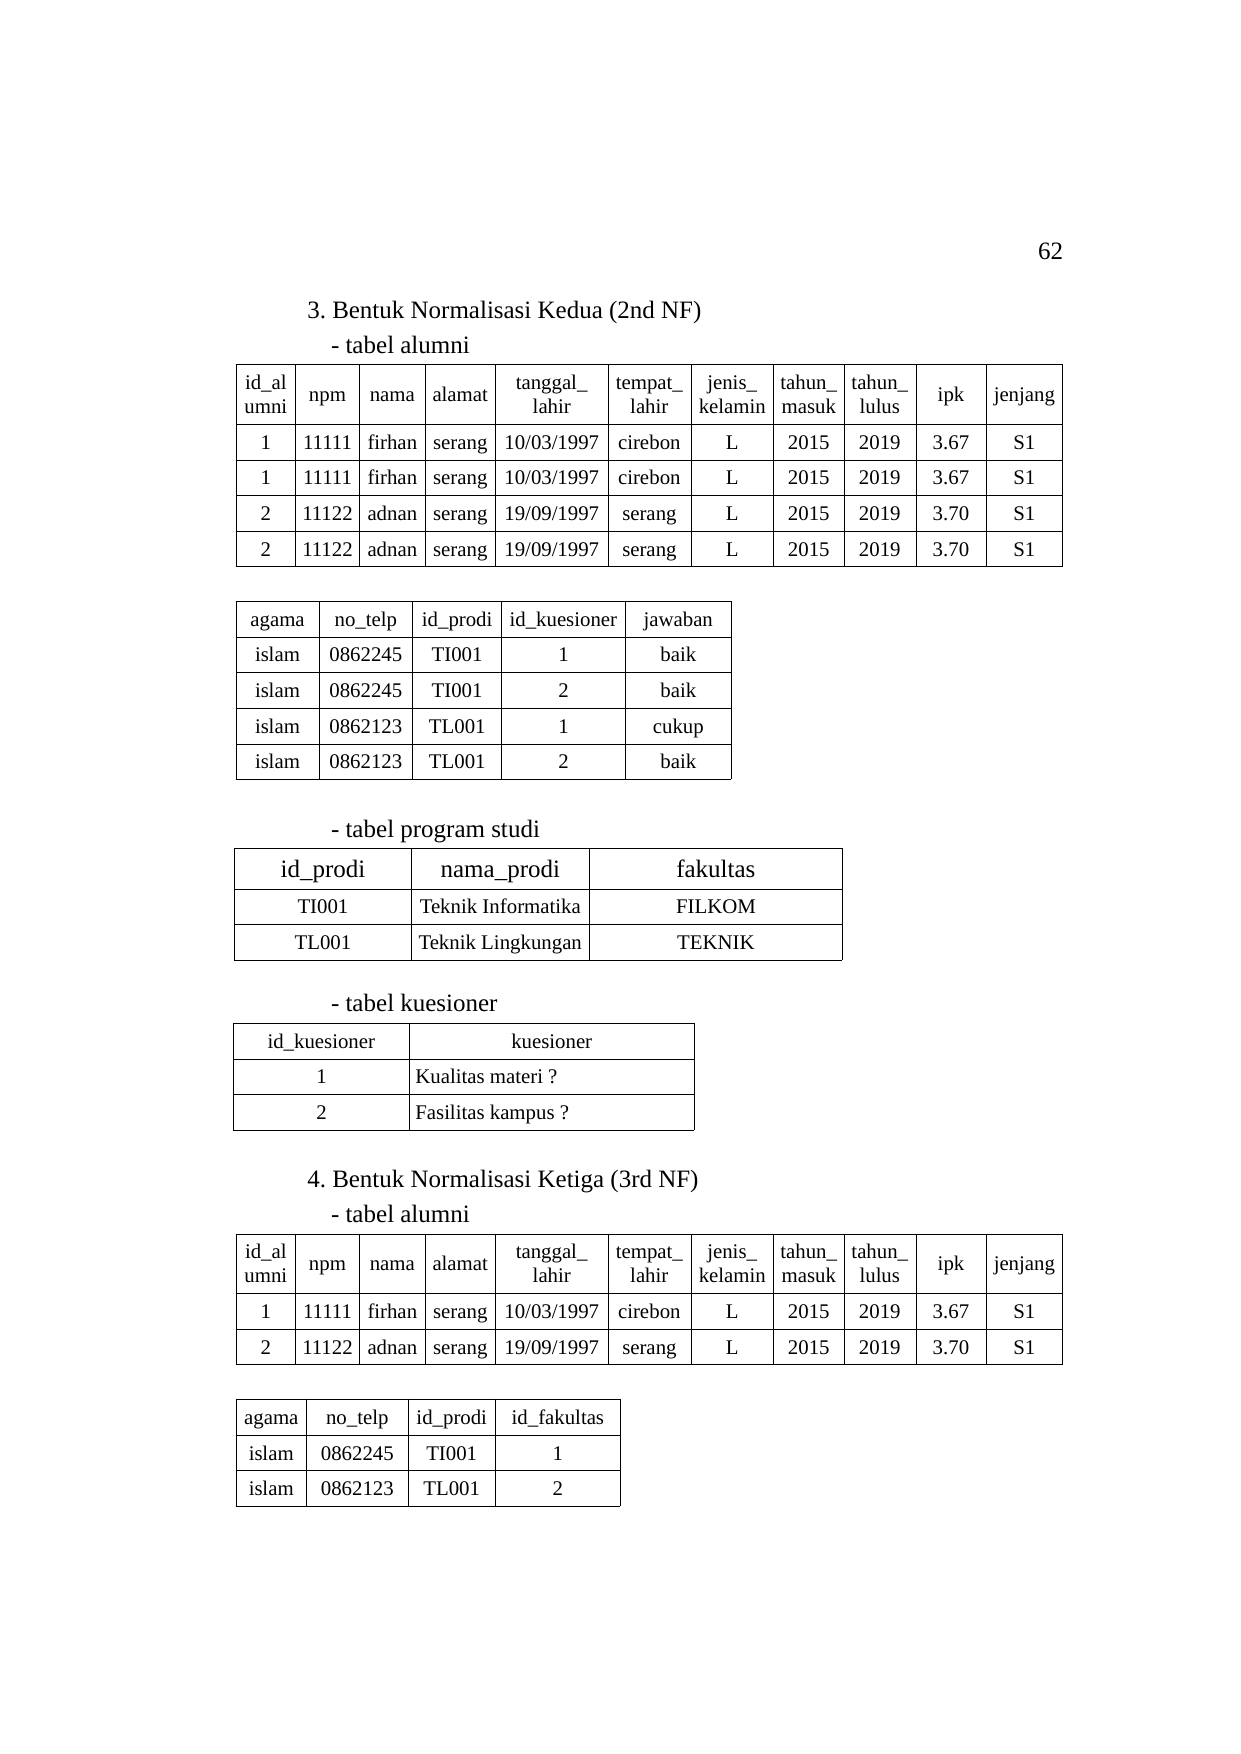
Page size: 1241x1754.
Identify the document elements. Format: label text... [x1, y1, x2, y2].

table_cell 2015 [774, 1294, 844, 1329]
table_cell S1 [987, 532, 1062, 566]
table_cell 2019 [845, 1330, 916, 1364]
table_header tempat_ lahir [609, 365, 691, 424]
table_cell 11122 [296, 532, 359, 566]
table_header nama_prodi [412, 849, 589, 888]
table_cell serang [609, 532, 691, 566]
table_header fakultas [590, 849, 842, 888]
table_cell 10/03/1997 [496, 425, 608, 459]
table_cell firhan [360, 461, 425, 495]
table_header alamat [426, 365, 495, 424]
table_cell TL001 [413, 745, 501, 779]
table_cell 0862123 [320, 745, 412, 779]
table_cell serang [426, 496, 495, 531]
table_cell firhan [360, 425, 425, 459]
table_cell L [692, 1330, 773, 1364]
table_cell TI001 [413, 638, 501, 672]
table_cell 1 [496, 1436, 620, 1470]
table_header id_fakultas [496, 1400, 620, 1434]
table_header tahun_lulus [845, 365, 916, 424]
table_header id_prodi [235, 849, 411, 888]
table_cell Teknik Lingkungan [412, 925, 589, 960]
table_cell 19/09/1997 [496, 1330, 608, 1364]
table_header jawaban [626, 602, 731, 637]
table_cell cirebon [609, 461, 691, 495]
table_cell S1 [987, 425, 1062, 459]
table_cell baik [626, 745, 731, 779]
table_cell L [692, 425, 773, 459]
table_header tahun_lulus [845, 1235, 916, 1293]
table_cell 2 [496, 1471, 620, 1506]
table_cell 2019 [845, 461, 916, 495]
table_cell 1 [234, 1060, 409, 1094]
text - tabel kuesioner [331, 988, 1063, 1017]
table_header ipk [917, 1235, 986, 1293]
table_cell firhan [360, 1294, 425, 1329]
table_cell cirebon [609, 1294, 691, 1329]
table_header agama [237, 1400, 306, 1434]
table_cell 2 [237, 496, 295, 531]
table_header tahun_masuk [774, 1235, 844, 1293]
table_cell 19/09/1997 [496, 532, 608, 566]
table_cell S1 [987, 1330, 1062, 1364]
table_cell 2019 [845, 425, 916, 459]
table_cell serang [609, 496, 691, 531]
table_header no_telp [307, 1400, 408, 1434]
table_header no_telp [320, 602, 412, 637]
table_cell TL001 [413, 709, 501, 743]
table_cell TI001 [409, 1436, 495, 1470]
table_cell cirebon [609, 425, 691, 459]
table_cell 1 [502, 638, 625, 672]
table_cell L [692, 532, 773, 566]
table_cell L [692, 496, 773, 531]
text 3. Bentuk Normalisasi Kedua (2nd NF) [307, 295, 1063, 324]
table_cell 10/03/1997 [496, 1294, 608, 1329]
table_cell 1 [237, 461, 295, 495]
table_cell serang [426, 425, 495, 459]
table_header jenis_ kelamin [692, 365, 773, 424]
table_cell Kualitas materi ? [410, 1060, 694, 1094]
table_header ipk [917, 365, 986, 424]
table_header nama [360, 1235, 425, 1293]
table_cell S1 [987, 496, 1062, 531]
table_cell baik [626, 638, 731, 672]
table_cell TI001 [413, 673, 501, 708]
table_cell islam [237, 638, 319, 672]
text - tabel alumni [331, 330, 1063, 358]
table_cell 2015 [774, 1330, 844, 1364]
table_cell 11111 [296, 461, 359, 495]
table_header jenjang [987, 365, 1062, 424]
table_cell serang [609, 1330, 691, 1364]
table_cell islam [237, 673, 319, 708]
table_cell 1 [237, 1294, 295, 1329]
table_header npm [296, 365, 359, 424]
table_cell 3.67 [917, 425, 986, 459]
table_cell Teknik Informatika [412, 890, 589, 924]
table_cell adnan [360, 1330, 425, 1364]
table_cell baik [626, 673, 731, 708]
table_cell 3.70 [917, 532, 986, 566]
table_cell 0862123 [320, 709, 412, 743]
table_cell 0862245 [320, 673, 412, 708]
table_header id_kuesioner [502, 602, 625, 637]
table_cell islam [237, 1471, 306, 1506]
table_header npm [296, 1235, 359, 1293]
table_cell FILKOM [590, 890, 842, 924]
table_header jenjang [987, 1235, 1062, 1293]
table_cell cukup [626, 709, 731, 743]
table_header alamat [426, 1235, 495, 1293]
table_cell TL001 [409, 1471, 495, 1506]
table_cell serang [426, 532, 495, 566]
table_cell serang [426, 461, 495, 495]
table_header tahun_masuk [774, 365, 844, 424]
table_cell islam [237, 1436, 306, 1470]
table_cell 11111 [296, 1294, 359, 1329]
table_cell TEKNIK [590, 925, 842, 960]
table_cell adnan [360, 532, 425, 566]
table_cell 11122 [296, 496, 359, 531]
table_cell 2 [234, 1095, 409, 1130]
table_cell Fasilitas kampus ? [410, 1095, 694, 1130]
table_header jenis_ kelamin [692, 1235, 773, 1293]
table_cell S1 [987, 461, 1062, 495]
table_cell 2 [237, 532, 295, 566]
table_cell islam [237, 709, 319, 743]
table_cell 3.67 [917, 1294, 986, 1329]
text 4. Bentuk Normalisasi Ketiga (3rd NF) [307, 1164, 1063, 1193]
table_cell 2015 [774, 496, 844, 531]
table_cell S1 [987, 1294, 1062, 1329]
table_header kuesioner [410, 1024, 694, 1059]
table_header tanggal_ lahir [496, 1235, 608, 1293]
table_header tempat_ lahir [609, 1235, 691, 1293]
table_cell 2019 [845, 1294, 916, 1329]
table_cell 19/09/1997 [496, 496, 608, 531]
table_cell 2015 [774, 425, 844, 459]
text - tabel program studi [331, 814, 1063, 842]
table_cell 1 [237, 425, 295, 459]
table_cell TI001 [235, 890, 411, 924]
table_cell L [692, 1294, 773, 1329]
table_header id_kuesioner [234, 1024, 409, 1059]
table_cell 2 [502, 673, 625, 708]
table_cell L [692, 461, 773, 495]
table_header id_alumni [237, 1235, 295, 1293]
table_cell 3.70 [917, 496, 986, 531]
table_header nama [360, 365, 425, 424]
table_cell serang [426, 1330, 495, 1364]
table_cell 2 [237, 1330, 295, 1364]
table_cell 2 [502, 745, 625, 779]
table_cell islam [237, 745, 319, 779]
table_cell 2019 [845, 496, 916, 531]
table_header id_prodi [409, 1400, 495, 1434]
table_header id_alumni [237, 365, 295, 424]
table_cell adnan [360, 496, 425, 531]
table_cell 3.70 [917, 1330, 986, 1364]
table_header tanggal_ lahir [496, 365, 608, 424]
table_cell 0862123 [307, 1471, 408, 1506]
table_cell 2015 [774, 461, 844, 495]
table_cell 0862245 [307, 1436, 408, 1470]
text - tabel alumni [331, 1199, 1063, 1228]
table_cell serang [426, 1294, 495, 1329]
table_cell TL001 [235, 925, 411, 960]
table_cell 2015 [774, 532, 844, 566]
table_cell 10/03/1997 [496, 461, 608, 495]
table_cell 0862245 [320, 638, 412, 672]
table_cell 3.67 [917, 461, 986, 495]
table_header id_prodi [413, 602, 501, 637]
table_cell 1 [502, 709, 625, 743]
table_header agama [237, 602, 319, 637]
table_cell 11122 [296, 1330, 359, 1364]
table_cell 2019 [845, 532, 916, 566]
table_cell 11111 [296, 425, 359, 459]
